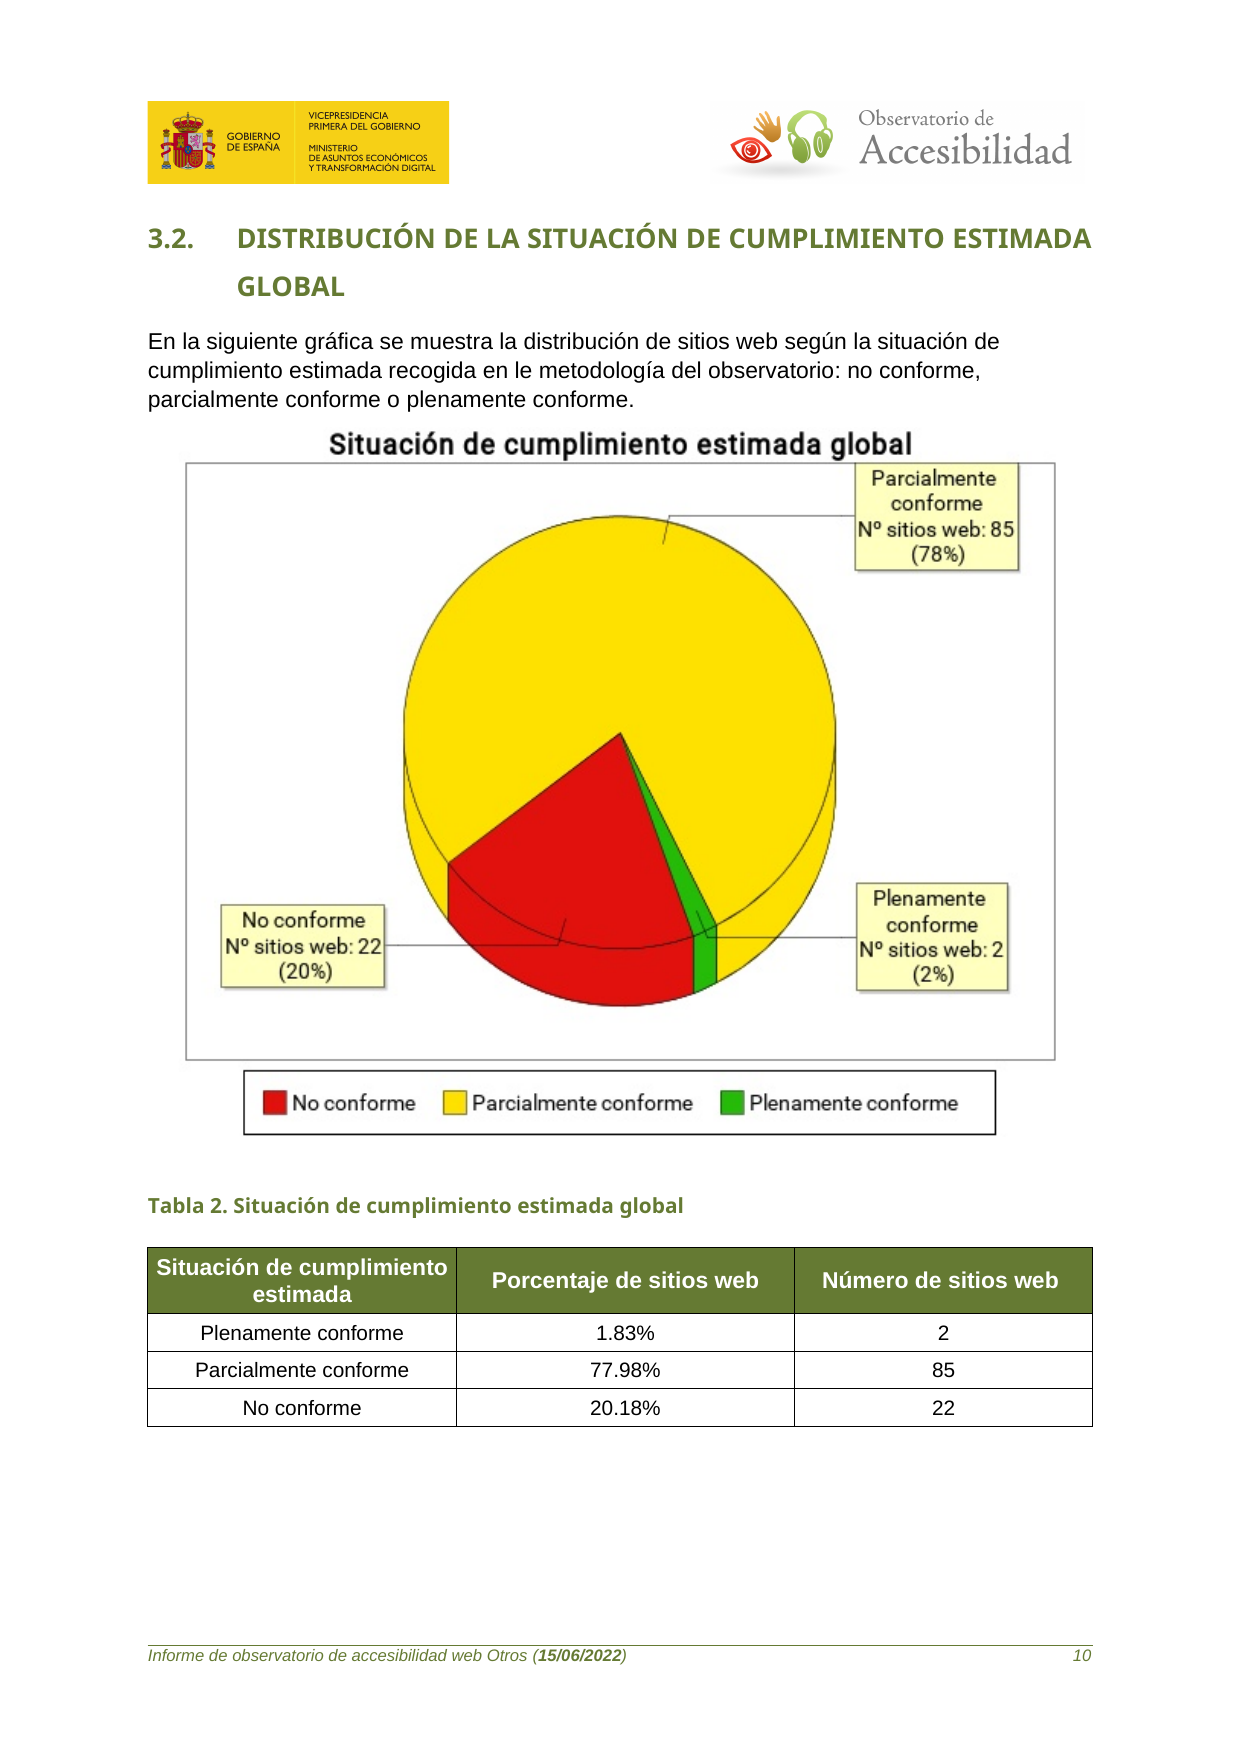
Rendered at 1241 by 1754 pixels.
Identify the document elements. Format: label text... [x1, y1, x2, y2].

picture [178, 427, 1062, 1137]
text En la siguiente gráfica se muestra la distribución de sitios web según la situación de cumplimiento estimada recogida en le metodología del observatorio: no conforme, parcialmente conforme o plenamente conforme. [148, 328, 1092, 412]
table_cell 20.18% [457, 1389, 794, 1426]
table_cell Plenamente conforme [148, 1314, 456, 1351]
table_header Porcentaje de sitios web [457, 1248, 794, 1313]
table_header Número de sitios web [795, 1248, 1092, 1313]
table_cell 1.83% [457, 1314, 794, 1351]
table_cell 2 [795, 1314, 1092, 1351]
table_cell 85 [795, 1352, 1092, 1388]
table_cell No conforme [148, 1389, 456, 1426]
subtitle Distribución de la situación de cumplimiento estimada global [148, 220, 1092, 304]
picture [710, 101, 1086, 184]
table_cell 22 [795, 1389, 1092, 1426]
text Tabla 2. Situación de cumplimiento estimada global [148, 1191, 1092, 1219]
table_cell Parcialmente conforme [148, 1352, 456, 1388]
table_header Situación de cumplimiento estimada [148, 1248, 456, 1313]
picture [147, 101, 450, 184]
table_cell 77.98% [457, 1352, 794, 1388]
